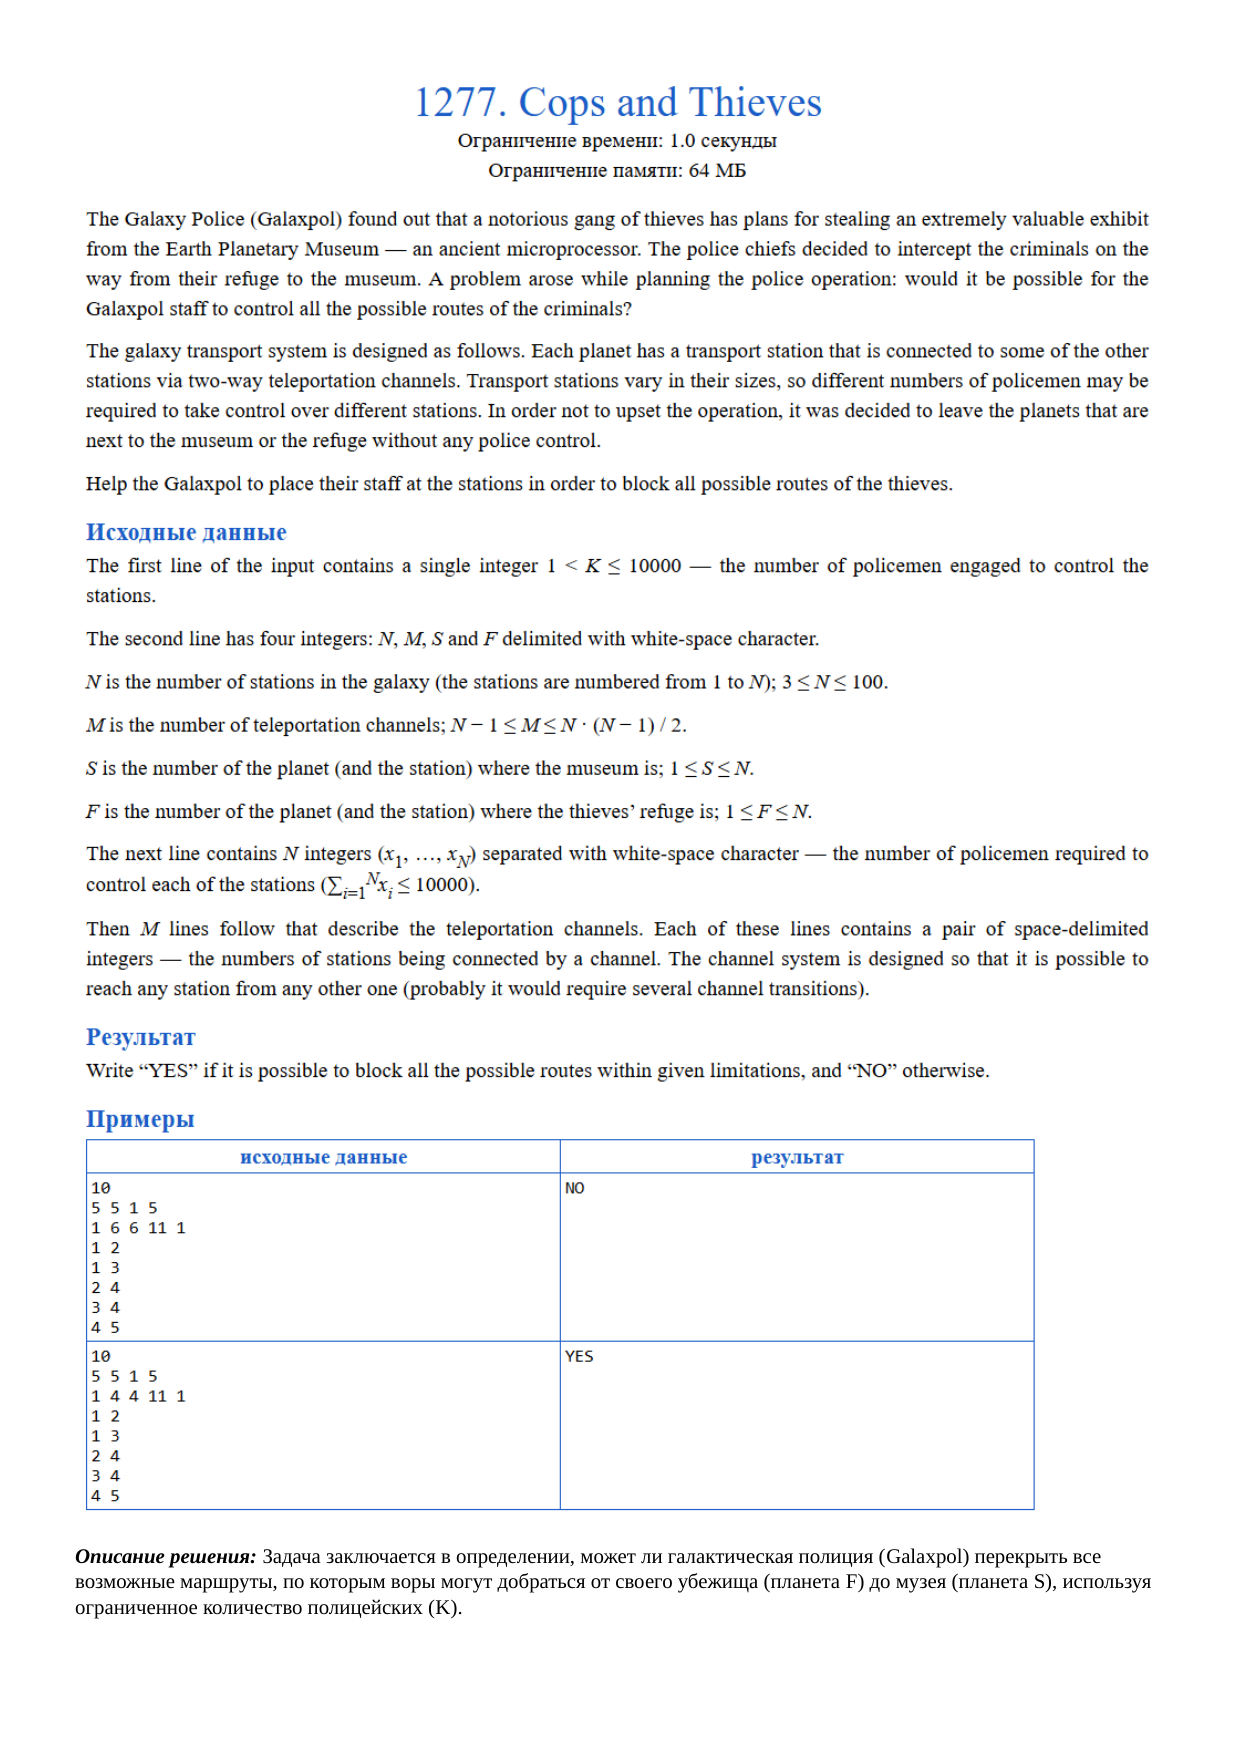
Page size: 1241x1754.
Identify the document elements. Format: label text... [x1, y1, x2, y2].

text Описание решения: Задача заключается в определении, может ли галактическая полиция (Galaxpol) перекрыть все возможные маршруты, по которым воры могут добраться от своего убежища (планета F) до музея (планета S), используя ограниченное количество полицейских (K). [75, 1544, 1172, 1619]
